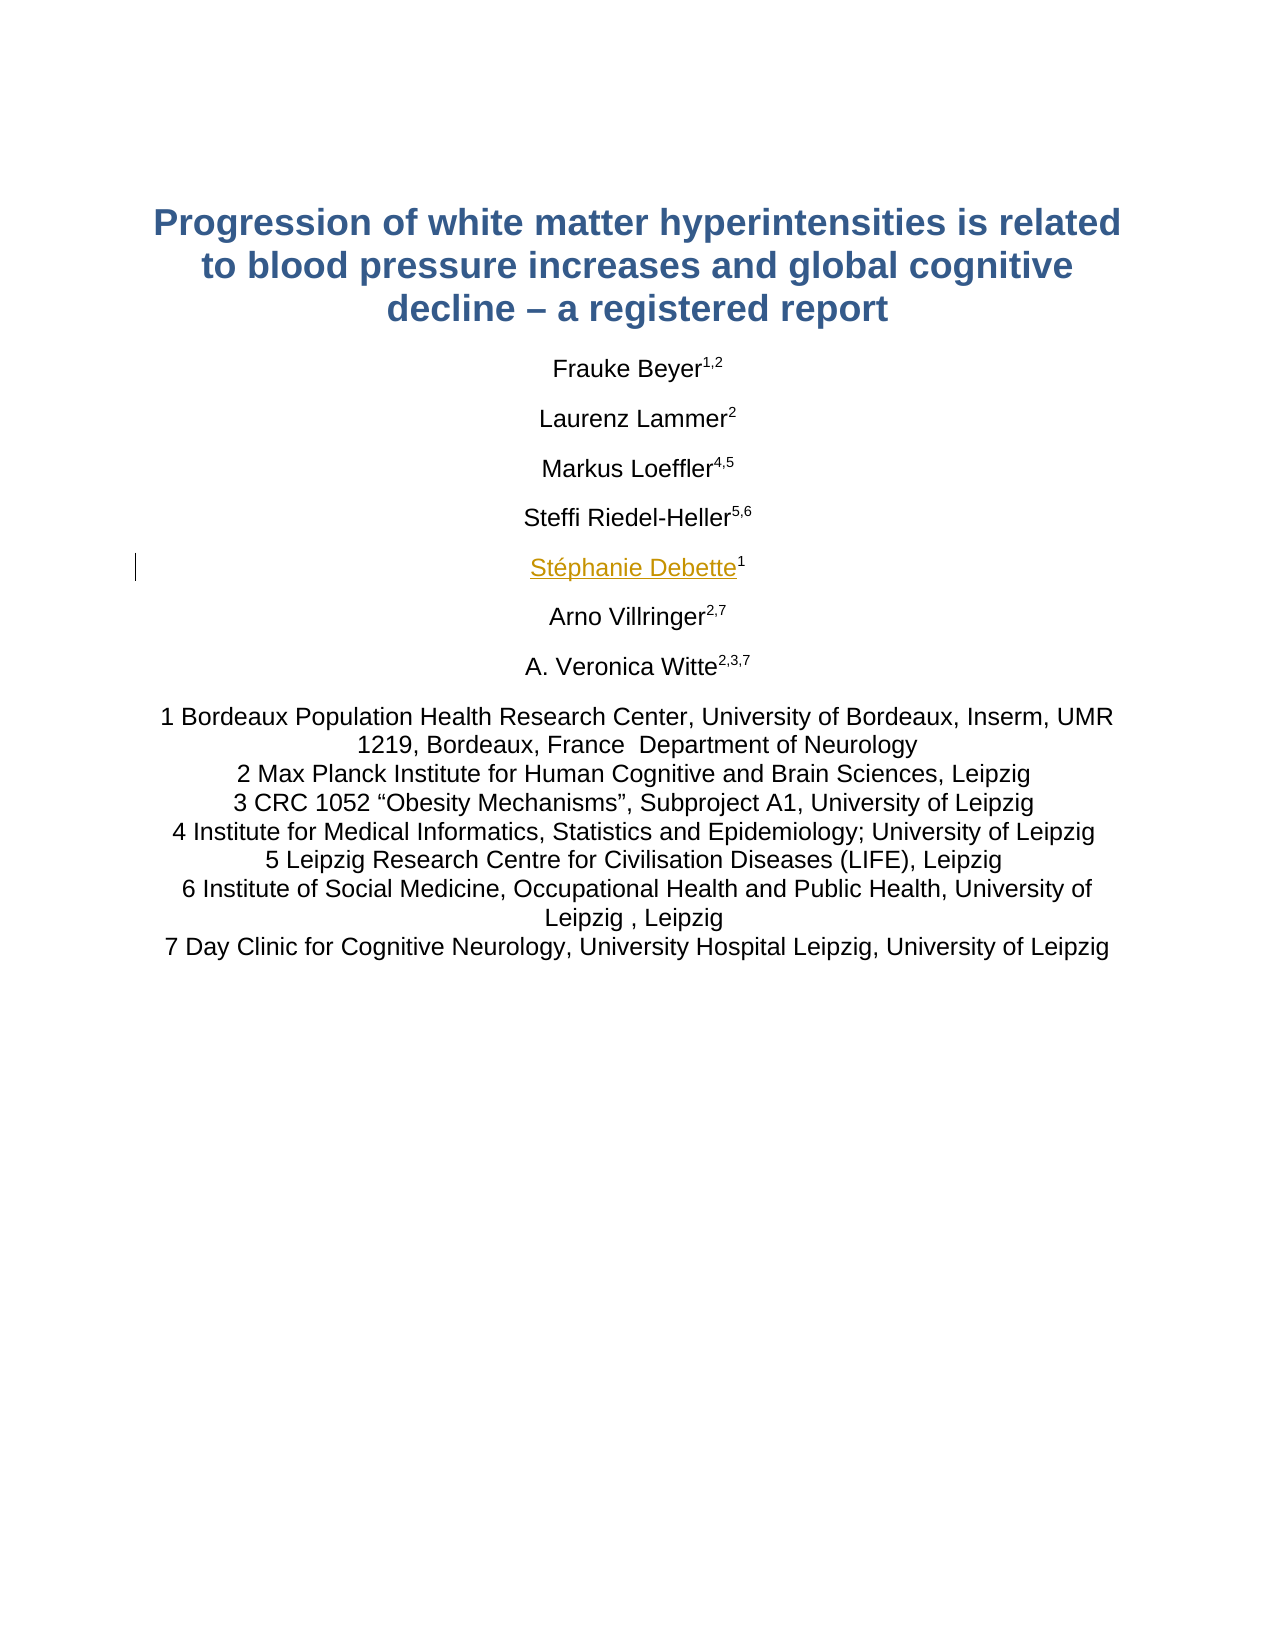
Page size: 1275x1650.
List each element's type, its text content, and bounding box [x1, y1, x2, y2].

text 1 Bordeaux Population Health Research Center, University of Bordeaux, Inserm, UMR 1219, Bordeaux, France Department of Neurology 2 Max Planck Institute for Human Cognitive and Brain Sciences, Leipzig 3 CRC 1052 “Obesity Mechanisms”, Subproject A1, University of Leipzig 4 Institute for Medical Informatics, Statistics and Epidemiology; University of Leipzig 5 Leipzig Research Centre for Civilisation Diseases (LIFE), Leipzig 6 Institute of Social Medicine, Occupational Health and Public Health, University of Leipzig , Leipzig 7 Day Clinic for Cognitive Neurology, University Hospital Leipzig, University of Leipzig [150, 701, 1125, 960]
text Arno Villringer2,7 [150, 602, 1125, 631]
text Frauke Beyer1,2 [150, 354, 1125, 383]
text Markus Loeffler4,5 [150, 453, 1125, 482]
text Steffi Riedel-Heller5,6 [150, 503, 1125, 532]
text A. Veronica Witte2,3,7 [150, 652, 1125, 681]
title Progression of white matter hyperintensities is related to blood pressure increases and global cognitive decline – a registered report [150, 200, 1125, 329]
text Stéphanie Debette1 [150, 553, 1125, 581]
text Laurenz Lammer2 [150, 404, 1125, 433]
